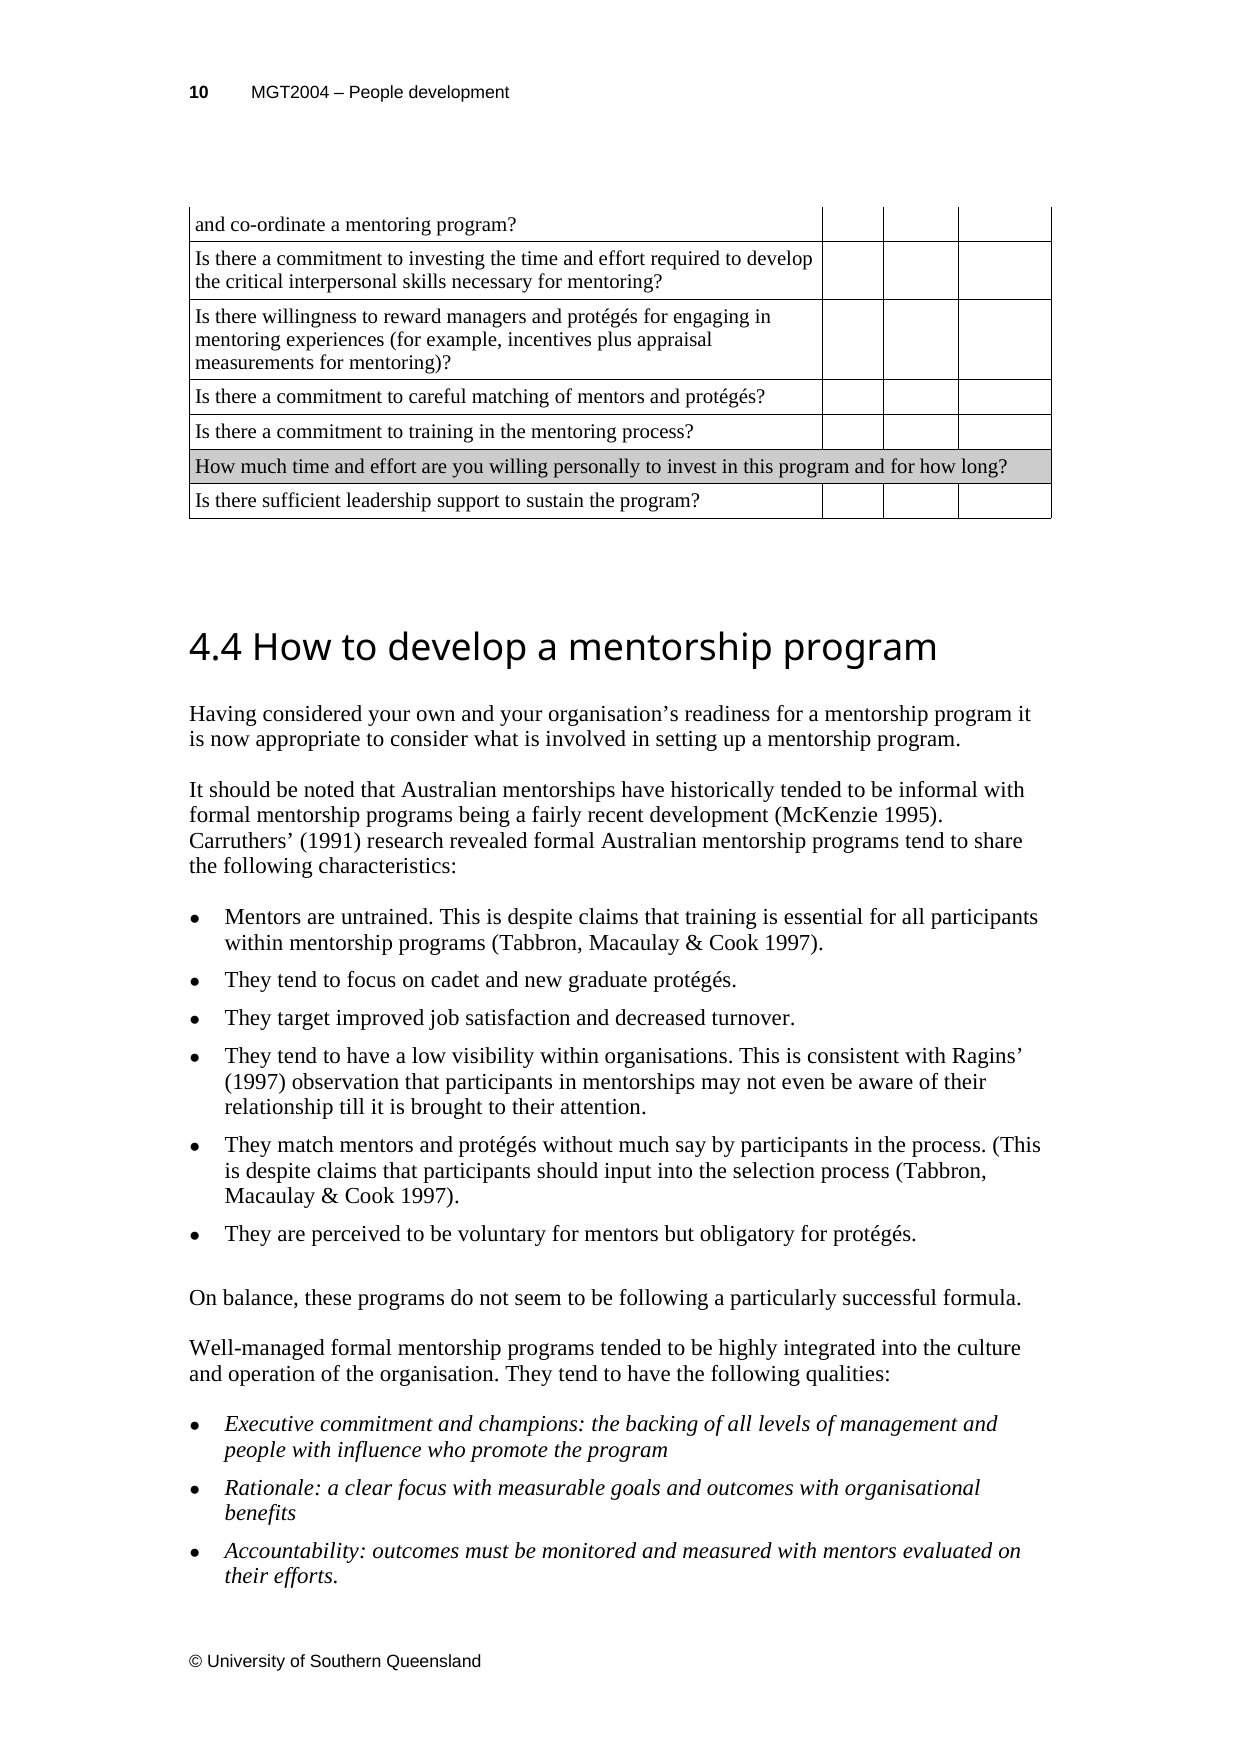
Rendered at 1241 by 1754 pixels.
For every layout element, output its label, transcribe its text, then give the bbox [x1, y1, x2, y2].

list Mentors are untrained. This is despite claims that training is essential for all participants within mentorship programs (Tabbron, Macaulay & Cook 1997). [189, 904, 1051, 955]
table_cell and co-ordinate a mentoring program? [190, 207, 822, 241]
table_cell [884, 242, 958, 299]
table_cell [823, 380, 883, 414]
text It should be noted that Australian mentorships have historically tended to be informal with formal mentorship programs being a fairly recent development (McKenzie 1995). Carruthers’ (1991) research revealed formal Australian mentorship programs tend to share the following characteristics: [189, 777, 1051, 879]
text Well-managed formal mentorship programs tended to be highly integrated into the culture and operation of the organisation. They tend to have the following qualities: [189, 1335, 1051, 1386]
subtitle How to develop a mentorship program [189, 620, 1051, 671]
table_cell [884, 207, 958, 241]
list They tend to have a low visibility within organisations. This is consistent with Ragins’ (1997) observation that participants in mentorships may not even be aware of their relationship till it is brought to their attention. [189, 1043, 1051, 1120]
table_cell [959, 415, 1051, 449]
table_cell [884, 415, 958, 449]
list They tend to focus on cadet and new graduate protégés. [189, 967, 1051, 993]
table_cell Is there sufficient leadership support to sustain the program? [190, 484, 822, 518]
table_cell How much time and effort are you willing personally to invest in this program and for how long? [190, 450, 1051, 483]
table_cell Is there willingness to reward managers and protégés for engaging in mentoring experiences (for example, incentives plus appraisal measurements for mentoring)? [190, 300, 822, 379]
table_cell [959, 300, 1051, 379]
list Executive commitment and champions: the backing of all levels of management and people with influence who promote the program [189, 1411, 1051, 1462]
table_cell [959, 484, 1051, 518]
list They are perceived to be voluntary for mentors but obligatory for protégés. [189, 1221, 1051, 1272]
table_cell [959, 207, 1051, 241]
table_cell [823, 207, 883, 241]
table_cell [884, 484, 958, 518]
text On balance, these programs do not seem to be following a particularly successful formula. [189, 1284, 1051, 1310]
table_cell Is there a commitment to training in the mentoring process? [190, 415, 822, 449]
list They match mentors and protégés without much say by participants in the process. (This is despite claims that participants should input into the selection process (Tabbron, Macaulay & Cook 1997). [189, 1132, 1051, 1209]
table_cell [823, 415, 883, 449]
table_cell [884, 380, 958, 414]
table_cell [884, 300, 958, 379]
table_cell [823, 242, 883, 299]
table_cell [823, 300, 883, 379]
table_cell Is there a commitment to careful matching of mentors and protégés? [190, 380, 822, 414]
table_cell [823, 484, 883, 518]
table_cell Is there a commitment to investing the time and effort required to develop the critical interpersonal skills necessary for mentoring? [190, 242, 822, 299]
list Accountability: outcomes must be monitored and measured with mentors evaluated on their efforts. [189, 1538, 1051, 1589]
list Rationale: a clear focus with measurable goals and outcomes with organisational benefits [189, 1474, 1051, 1526]
list They target improved job satisfaction and decreased turnover. [189, 1005, 1051, 1031]
table_cell [959, 242, 1051, 299]
text Having considered your own and your organisation’s readiness for a mentorship program it is now appropriate to consider what is involved in setting up a mentorship program. [189, 701, 1051, 752]
table_cell [959, 380, 1051, 414]
